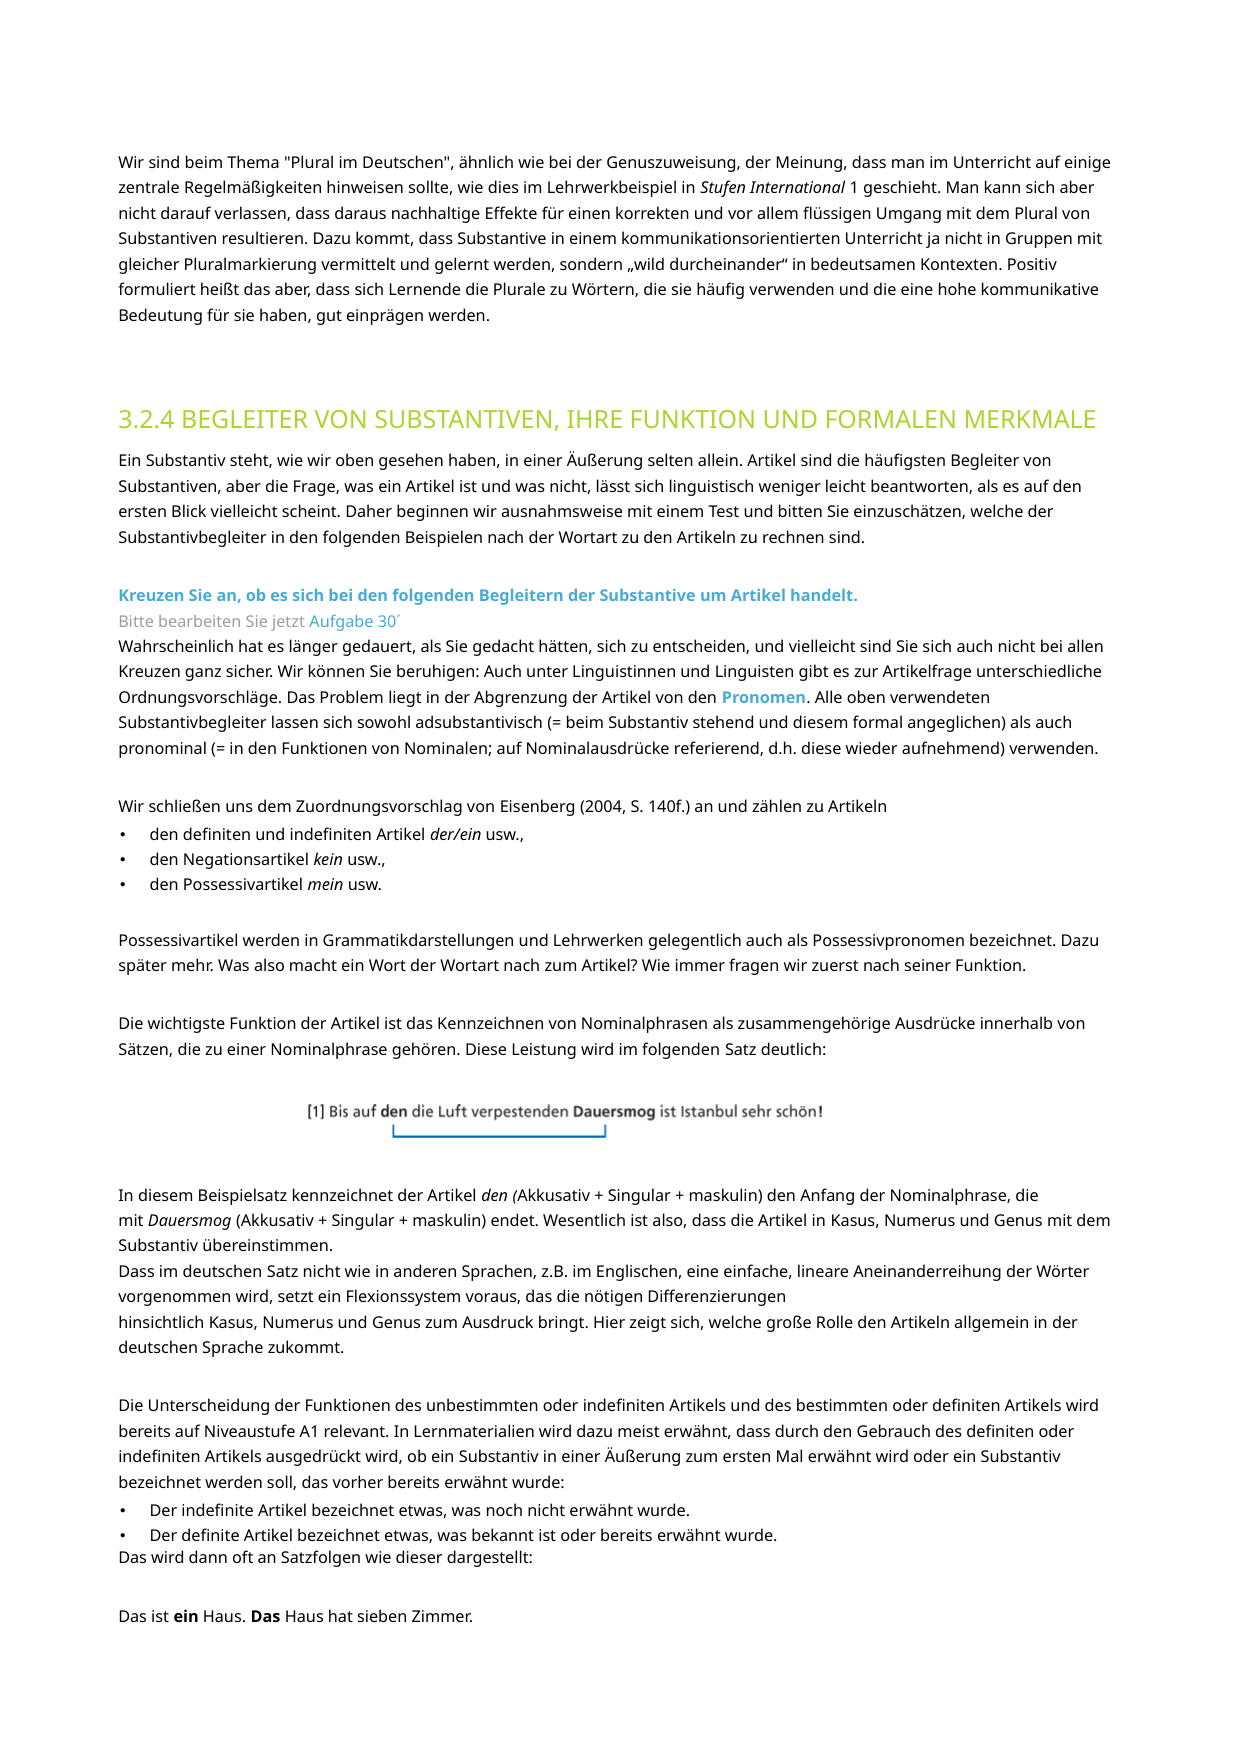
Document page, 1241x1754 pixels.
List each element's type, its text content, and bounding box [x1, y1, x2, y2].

list den Negationsartikel kein usw., [120, 846, 1122, 871]
text Wahrscheinlich hat es länger gedauert, als Sie gedacht hätten, sich zu entscheiden, und vielleicht sind Sie sich auch nicht bei allen Kreuzen ganz sicher. Wir können Sie beruhigen: Auch unter Linguistinnen und Linguisten gibt es zur Artikelfrage unterschiedliche Ordnungsvorschläge. Das Problem liegt in der Abgrenzung der Artikel von den Pronomen. Alle oben verwendeten Substantivbegleiter lassen sich sowohl adsubstantivisch (= beim Substantiv stehend und diesem formal angeglichen) als auch pronominal (= in den Funktionen von Nominalen; auf Nominalausdrücke referierend, d.h. diese wieder aufnehmend) verwenden. [118, 635, 1122, 759]
text Wir sind beim Thema "Plural im Deutschen", ähnlich wie bei der Genuszuweisung, der Meinung, dass man im Unterricht auf einige zentrale Regelmäßigkeiten hinweisen sollte, wie dies im Lehrwerkbeispiel in Stufen International 1 geschieht. Man kann sich aber nicht darauf verlassen, dass daraus nachhaltige Effekte für einen korrekten und vor allem flüssigen Umgang mit dem Plural von Substantiven resultieren. Dazu kommt, dass Substantive in einem kommunikationsorientierten Unterricht ja nicht in Gruppen mit gleicher Pluralmarkierung vermittelt und gelernt werden, sondern „wild durcheinander“ in bedeutsamen Kontexten. Positiv formuliert heißt das aber, dass sich Lernende die Plurale zu Wörtern, die sie häufig verwenden und die eine hohe kommunikative Bedeutung für sie haben, gut einprägen werden. [118, 151, 1122, 326]
text Wir schließen uns dem Zuordnungsvorschlag von Eisenberg (2004, S. 140f.) an und zählen zu Artikeln [118, 795, 1122, 817]
text Das ist ein Haus. Das Haus hat sieben Zimmer. [118, 1604, 1122, 1627]
picture [305, 1096, 936, 1147]
text Das wird dann oft an Satzfolgen wie dieser dargestellt: [118, 1546, 1122, 1568]
text In diesem Beispielsatz kennzeichnet der Artikel den (Akkusativ + Singular + maskulin) den Anfang der Nominalphrase, die mit Dauersmog (Akkusativ + Singular + maskulin) endet. Wesentlich ist also, dass die Artikel in Kasus, Numerus und Genus mit dem Substantiv übereinstimmen. [118, 1183, 1122, 1257]
text Ein Substantiv steht, wie wir oben gesehen haben, in einer Äußerung selten allein. Artikel sind die häufigsten Begleiter von Substantiven, aber die Frage, was ein Artikel ist und was nicht, lässt sich linguistisch weniger leicht beantworten, als es auf den ersten Blick vielleicht scheint. Daher beginnen wir ausnahmsweise mit einem Test und bitten Sie einzuschätzen, welche der Substantivbegleiter in den folgenden Beispielen nach der Wortart zu den Artikeln zu rechnen sind. [118, 449, 1122, 548]
list Der definite Artikel bezeichnet etwas, was bekannt ist oder bereits erwähnt wurde. [120, 1521, 1122, 1546]
text Dass im deutschen Satz nicht wie in anderen Sprachen, z.B. im Englischen, eine einfache, lineare Aneinanderreihung der Wörter vorgenommen wird, setzt ein Flexionssystem voraus, das die nötigen Differenzierungen hinsichtlich Kasus, Numerus und Genus zum Ausdruck bringt. Hier zeigt sich, welche große Rolle den Artikeln allgemein in der deutschen Sprache zukommt. [118, 1260, 1122, 1358]
text Die wichtigste Funktion der Artikel ist das Kennzeichnen von Nominalphrasen als zusammengehörige Ausdrücke innerhalb von Sätzen, die zu einer Nominalphrase gehören. Diese Leistung wird im folgenden Satz deutlich: [118, 1012, 1122, 1060]
list Der indefinite Artikel bezeichnet etwas, was noch nicht erwähnt wurde. [120, 1496, 1122, 1521]
subtitle 3.2.4 BEGLEITER VON SUBSTANTIVEN, IHRE FUNKTION UND FORMALEN MERKMALE [118, 402, 1122, 436]
list den definiten und indefiniten Artikel der/ein usw., [120, 821, 1122, 846]
text Possessivartikel werden in Grammatikdarstellungen und Lehrwerken gelegentlich auch als Possessivpronomen bezeichnet. Dazu später mehr. Was also macht ein Wort der Wortart nach zum Artikel? Wie immer fragen wir zuerst nach seiner Funktion. [118, 928, 1122, 976]
text Die Unterscheidung der Funktionen des unbestimmten oder indefiniten Artikels und des bestimmten oder definiten Artikels wird bereits auf Niveaustufe A1 relevant. In Lernmaterialien wird dazu meist erwähnt, dass durch den Gebrauch des definiten oder indefiniten Artikels ausgedrückt wird, ob ein Substantiv in einer Äußerung zum ersten Mal erwähnt wird oder ein Substantiv bezeichnet werden soll, das vorher bereits erwähnt wurde: [118, 1394, 1122, 1493]
text Kreuzen Sie an, ob es sich bei den folgenden Begleitern der Substantive um Artikel handelt. [118, 584, 1122, 606]
text Bitte bearbeiten Sie jetzt Aufgabe 30´ [118, 609, 1122, 632]
list den Possessivartikel mein usw. [120, 871, 1122, 896]
